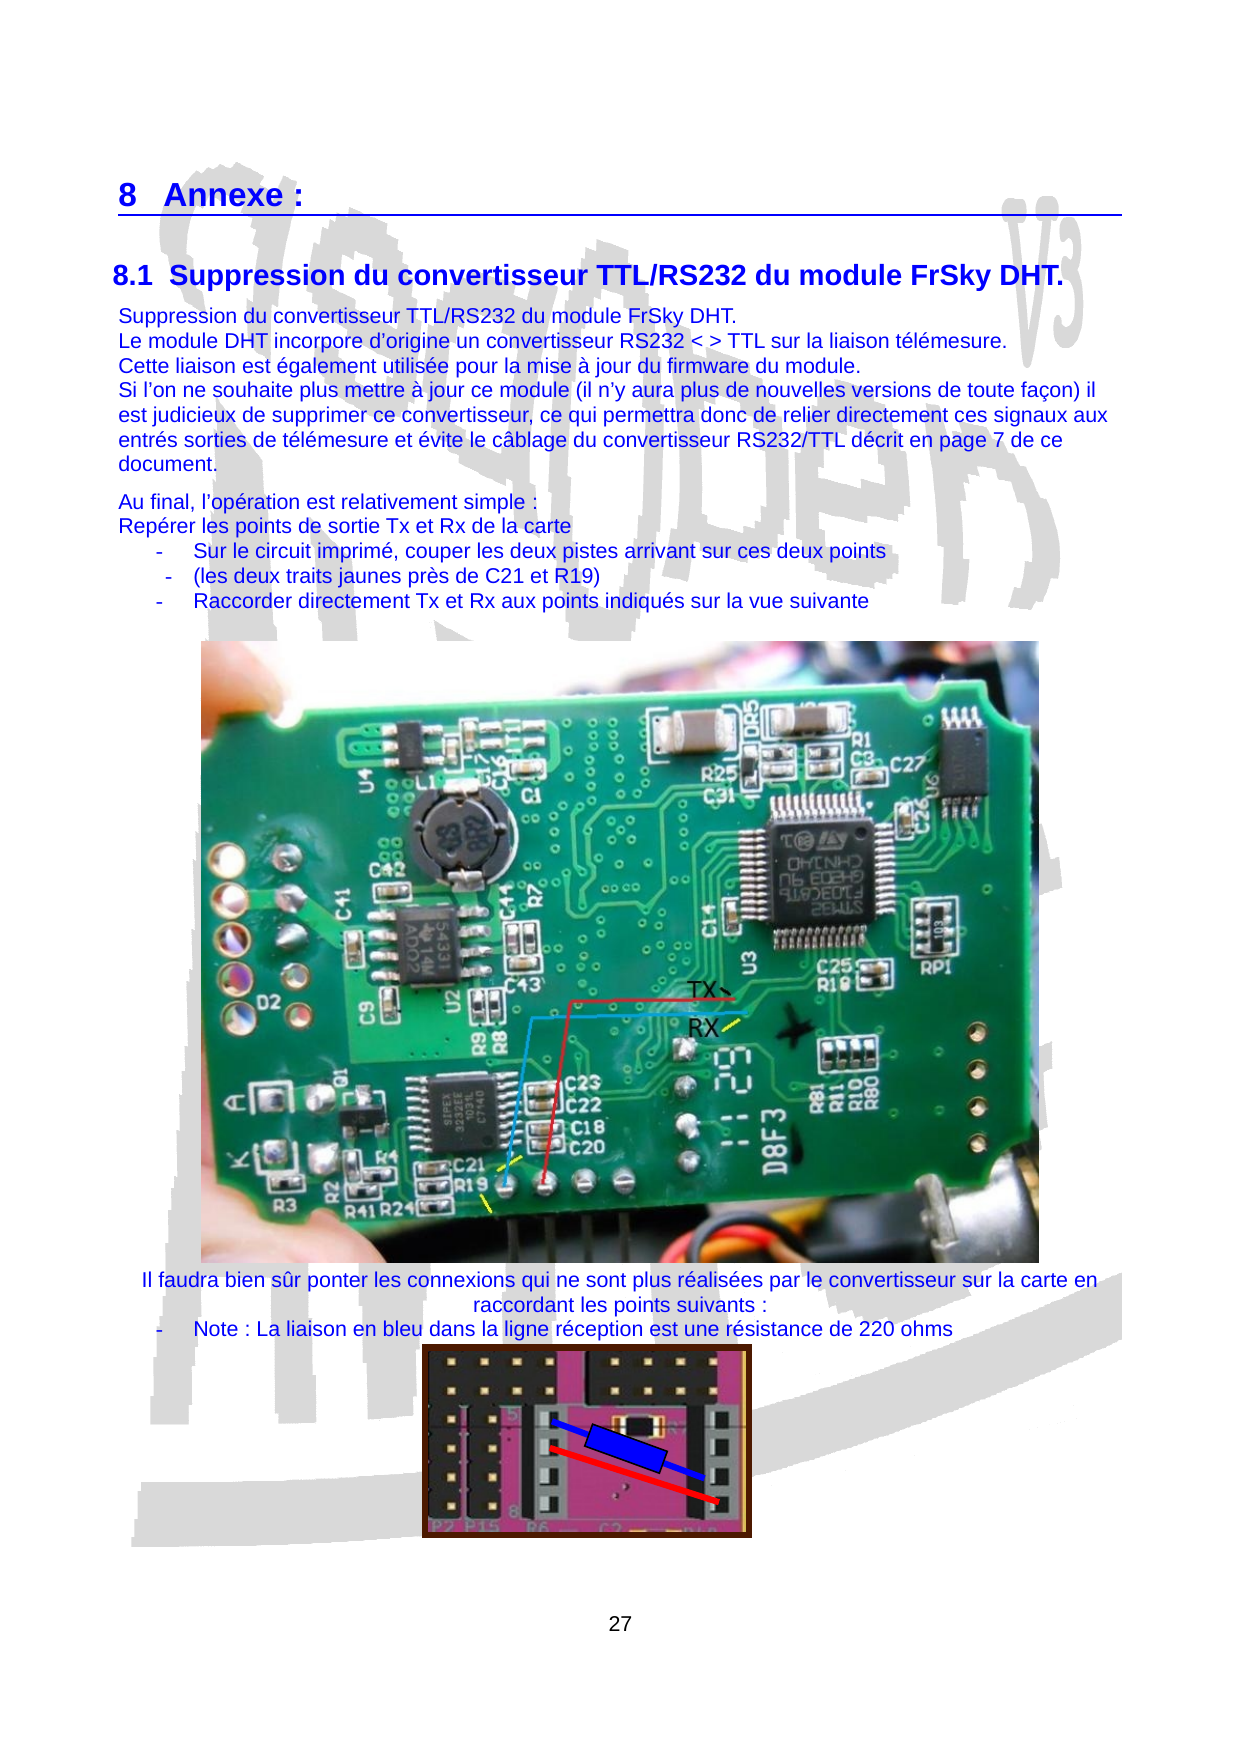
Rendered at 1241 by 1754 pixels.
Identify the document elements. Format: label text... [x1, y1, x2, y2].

list (les deux traits jaunes près de C21 et R19) [165, 563, 1122, 588]
picture [428, 1351, 746, 1531]
subtitle 8.1 Suppression du convertisseur TTL/RS232 du module FrSky DHT. [112, 258, 1122, 291]
text Si l’on ne souhaite plus mettre à jour ce module (il n’y aura plus de nouvelles versions de toute façon) il est judicieux de supprimer ce convertisseur, ce qui permettra donc de relier directement ces signaux aux entrés sorties de télémesure et évite le câblage du convertisseur RS232/TTL décrit en page 7 de ce document. [118, 378, 1122, 476]
text Cette liaison est également utilisée pour la mise à jour du firmware du module. [118, 353, 1122, 378]
list Raccorder directement Tx et Rx aux points indiqués sur la vue suivante [156, 588, 1122, 613]
text Suppression du convertisseur TTL/RS232 du module FrSky DHT. [118, 303, 1122, 328]
text Au final, l’opération est relativement simple : [118, 489, 1122, 513]
text Le module DHT incorpore d’origine un convertisseur RS232 < > TTL sur la liaison télémesure. [118, 328, 1122, 353]
picture [199, 638, 1041, 1266]
text Repérer les points de sortie Tx et Rx de la carte [118, 513, 1122, 538]
text Il faudra bien sûr ponter les connexions qui ne sont plus réalisées par le convertisseur sur la carte en raccordant les points suivants : [118, 1267, 1122, 1316]
subtitle 8 Annexe : [118, 175, 1122, 214]
list Note : La liaison en bleu dans la ligne réception est une résistance de 220 ohms [156, 1316, 1122, 1341]
list Sur le circuit imprimé, couper les deux pistes arrivant sur ces deux points [156, 538, 1122, 563]
